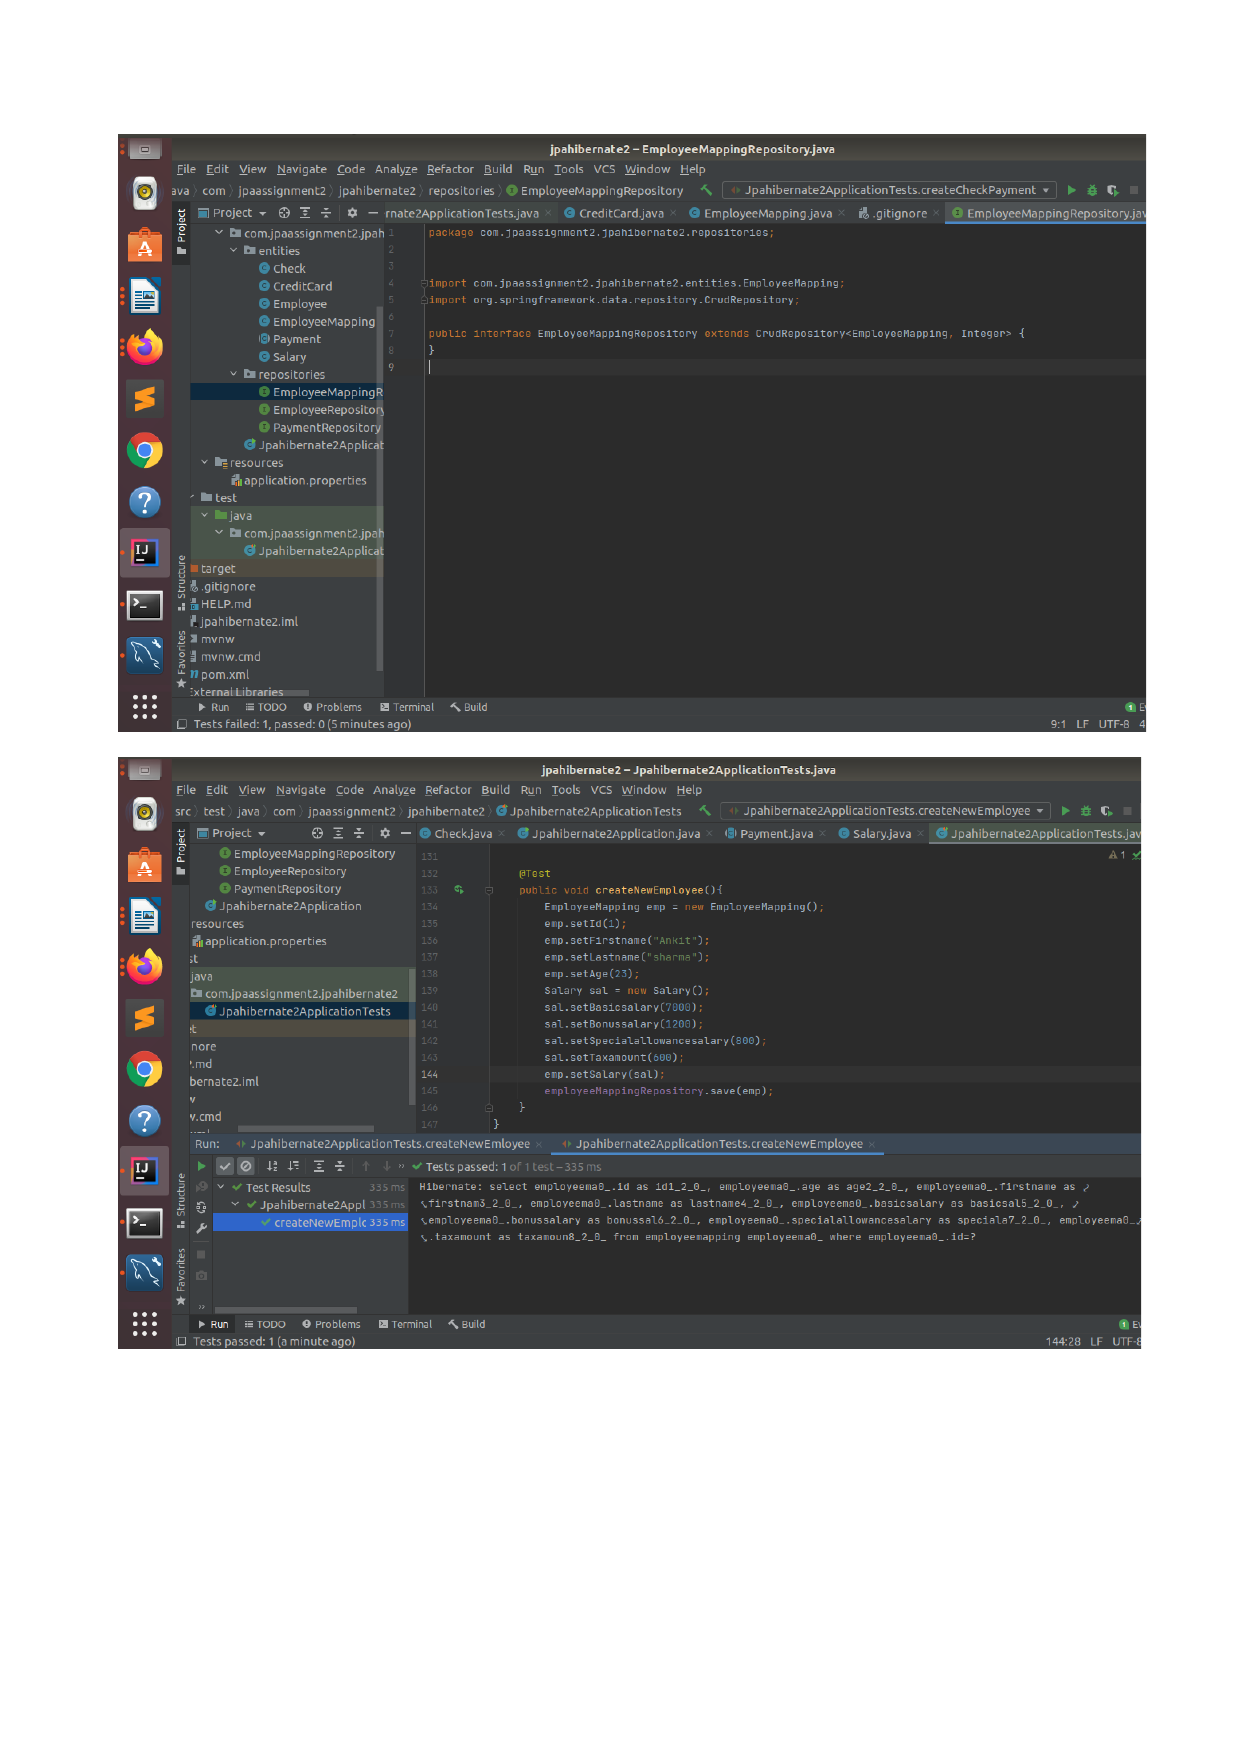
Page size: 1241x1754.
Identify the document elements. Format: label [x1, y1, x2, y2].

picture [118, 757, 1142, 1349]
picture [118, 134, 1147, 732]
